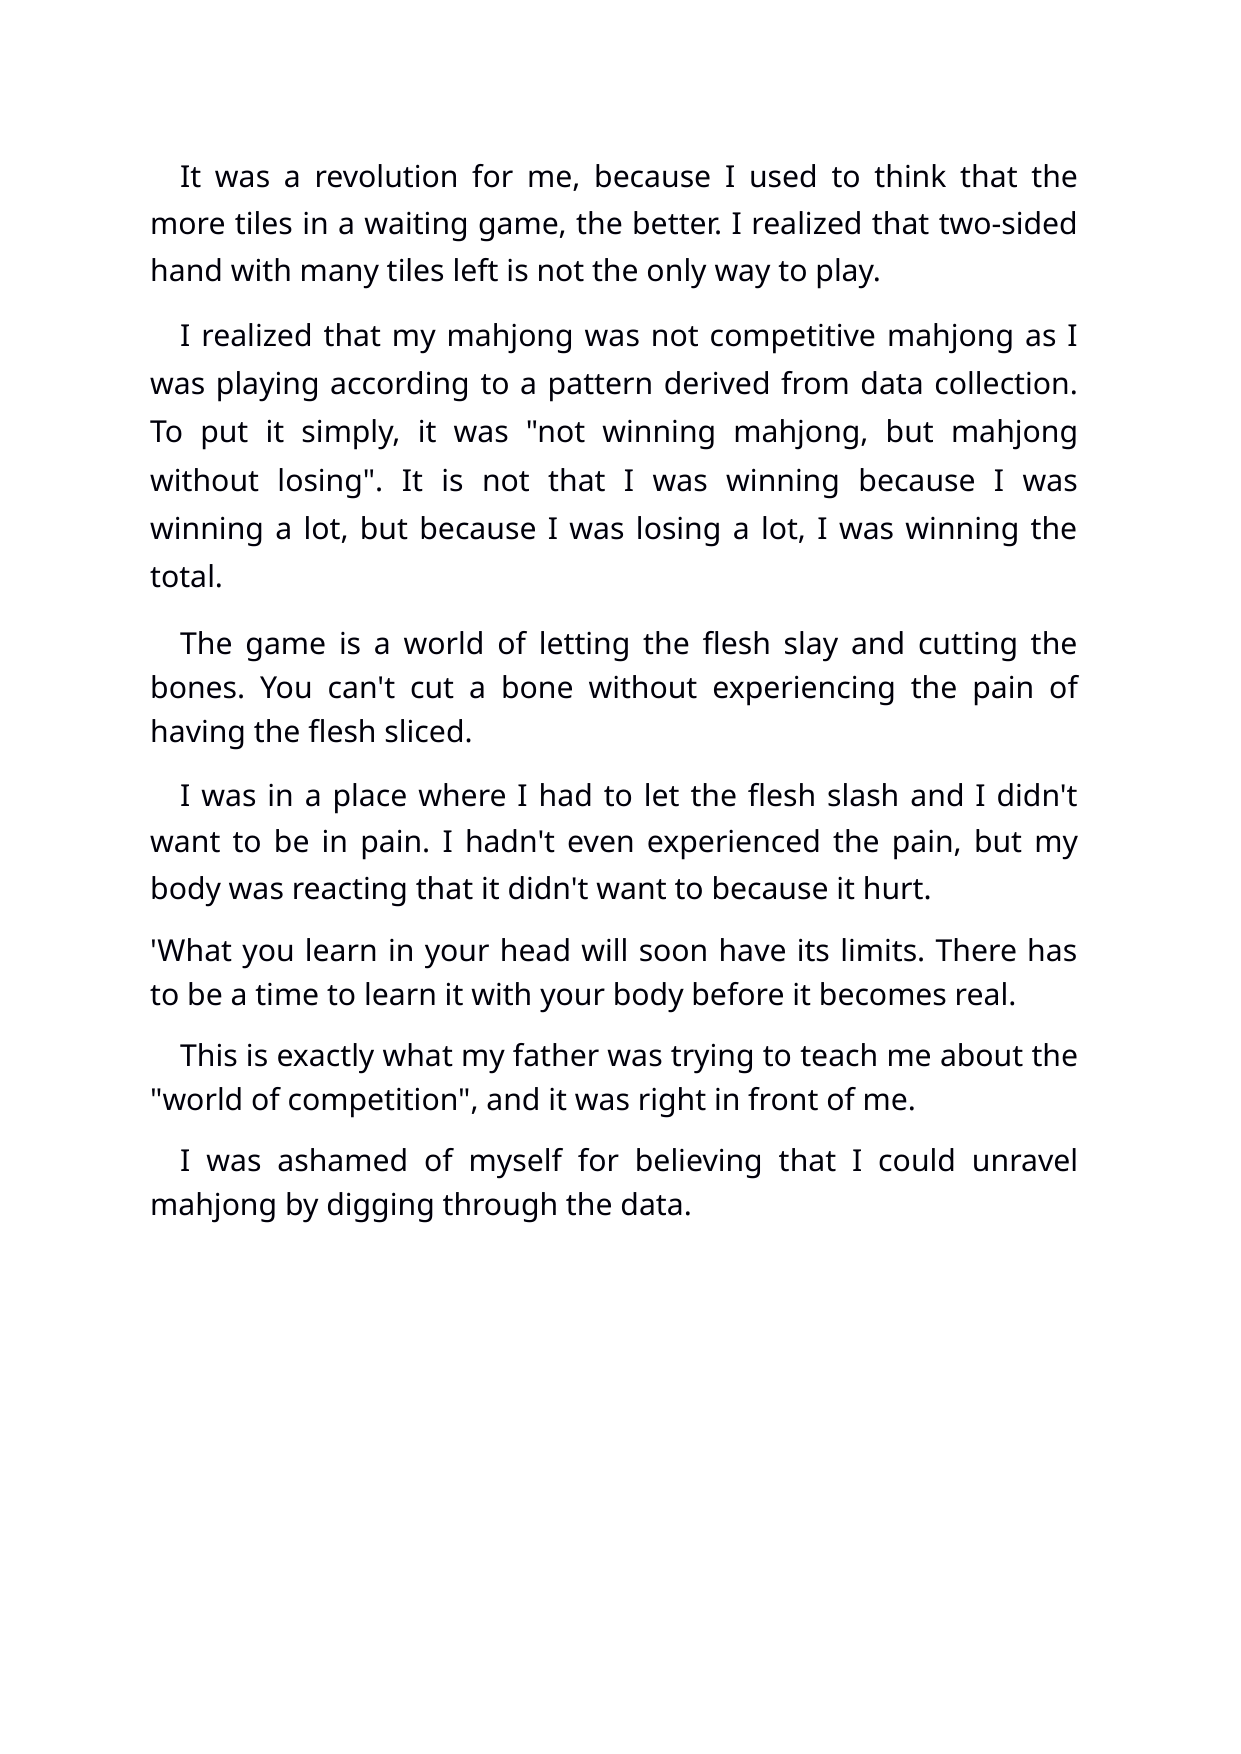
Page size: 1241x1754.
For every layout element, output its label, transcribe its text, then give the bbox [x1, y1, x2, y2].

text It was a revolution for me, because I used to think that the more tiles in a waiting game, the better. I realized that two-sided hand with many tiles left is not the only way to play. [150, 150, 1079, 291]
text This is exactly what my father was trying to teach me about the "world of competition", and it was right in front of me. [150, 1031, 1079, 1119]
text 'What you learn in your head will soon have its limits. There has to be a time to learn it with your body before it becomes real. [150, 926, 1079, 1014]
text I was ashamed of myself for believing that I could unravel mahjong by digging through the data. [150, 1136, 1079, 1224]
text I was in a place where I had to let the flesh slash and I didn't want to be in pain. I hadn't even experienced the pain, but my body was reacting that it didn't want to because it hurt. [150, 768, 1079, 909]
text I realized that my mahjong was not competitive mahjong as I was playing according to a pattern derived from data collection. To put it simply, it was "not winning mahjong, but mahjong without losing". It is not that I was winning because I was winning a lot, but because I was losing a lot, I was winning the total. [150, 308, 1079, 597]
text The game is a world of letting the flesh slay and cutting the bones. You can't cut a bone without experiencing the pain of having the flesh sliced. [150, 619, 1079, 752]
